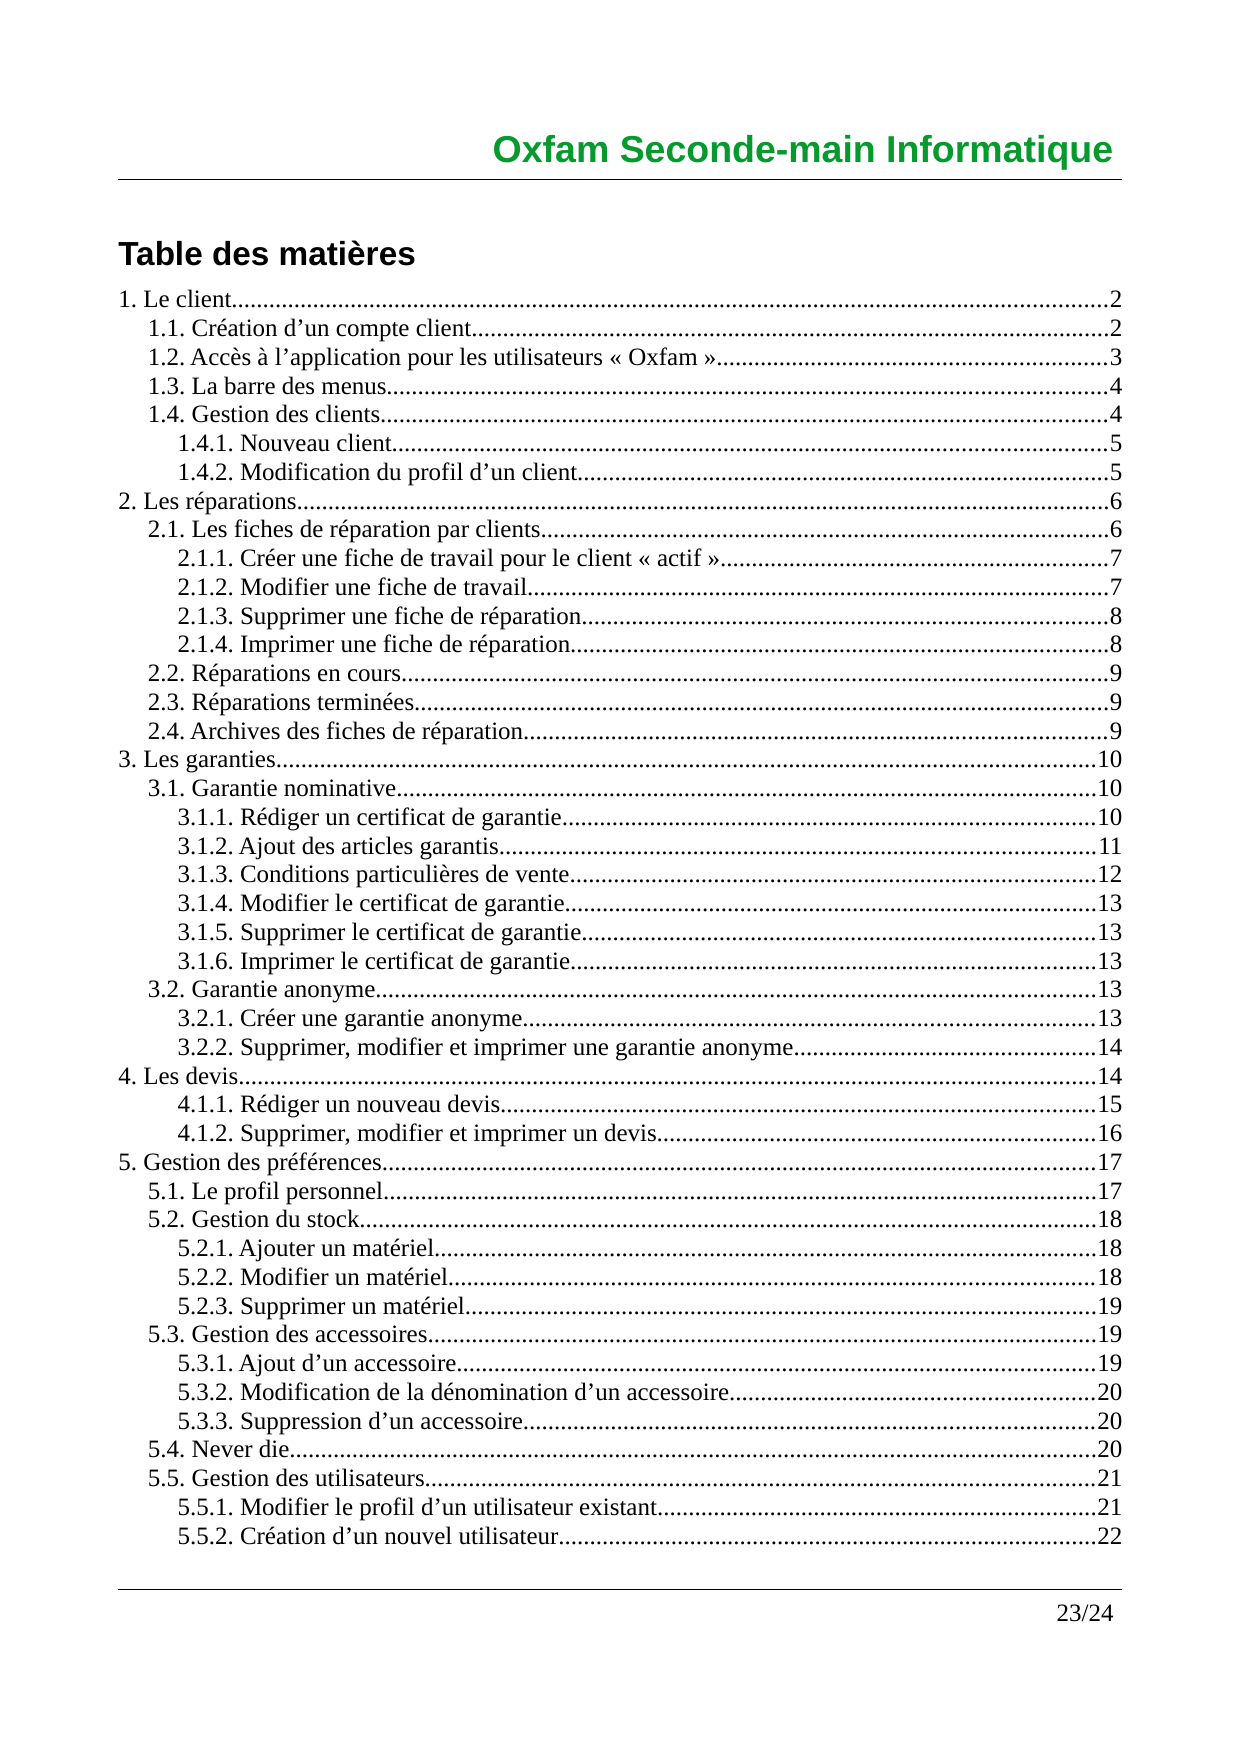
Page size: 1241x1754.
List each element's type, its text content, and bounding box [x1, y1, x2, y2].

text 4.1.1. Rédiger un nouveau devis 15 [177, 1089, 1122, 1118]
text 5.4. Never die 20 [148, 1434, 1122, 1463]
text 2.2. Réparations en cours 9 [148, 658, 1122, 687]
text 5. Gestion des préférences 17 [118, 1147, 1122, 1176]
text 5.3.3. Suppression d’un accessoire 20 [177, 1406, 1122, 1434]
text 4.1.2. Supprimer, modifier et imprimer un devis 16 [177, 1118, 1122, 1147]
text 2.4. Archives des fiches de réparation 9 [148, 716, 1122, 744]
text 2.1.1. Créer une fiche de travail pour le client « actif » 7 [177, 543, 1122, 572]
text 5.3.1. Ajout d’un accessoire 19 [177, 1348, 1122, 1377]
text 2.1.3. Supprimer une fiche de réparation 8 [177, 601, 1122, 629]
text 1.2. Accès à l’application pour les utilisateurs « Oxfam » 3 [148, 342, 1122, 371]
text 5.2.3. Supprimer un matériel 19 [177, 1291, 1122, 1319]
text 4. Les devis 14 [118, 1061, 1122, 1089]
text 5.3.2. Modification de la dénomination d’un accessoire 20 [177, 1377, 1122, 1406]
text 1.4. Gestion des clients 4 [148, 399, 1122, 428]
text 5.2. Gestion du stock 18 [148, 1204, 1122, 1233]
text 3.1.6. Imprimer le certificat de garantie 13 [177, 946, 1122, 974]
text 3. Les garanties 10 [118, 744, 1122, 773]
text 5.2.2. Modifier un matériel 18 [177, 1262, 1122, 1291]
subtitle Table des matières [118, 233, 1122, 272]
text 5.5.1. Modifier le profil d’un utilisateur existant 21 [177, 1492, 1122, 1521]
text 3.2.1. Créer une garantie anonyme 13 [177, 1003, 1122, 1032]
text 3.1.3. Conditions particulières de vente 12 [177, 859, 1122, 888]
text 3.1.5. Supprimer le certificat de garantie 13 [177, 917, 1122, 946]
text 3.2.2. Supprimer, modifier et imprimer une garantie anonyme 14 [177, 1032, 1122, 1061]
text 2.3. Réparations terminées 9 [148, 687, 1122, 716]
text 1.3. La barre des menus 4 [148, 371, 1122, 399]
text 1.4.1. Nouveau client 5 [177, 428, 1122, 457]
text 3.1.4. Modifier le certificat de garantie 13 [177, 888, 1122, 917]
text 1.4.2. Modification du profil d’un client 5 [177, 457, 1122, 486]
text 2.1. Les fiches de réparation par clients 6 [148, 514, 1122, 543]
text 3.2. Garantie anonyme 13 [148, 974, 1122, 1003]
text 3.1.2. Ajout des articles garantis 11 [177, 831, 1122, 859]
text 5.1. Le profil personnel 17 [148, 1176, 1122, 1204]
text 3.1.1. Rédiger un certificat de garantie 10 [177, 802, 1122, 831]
text 5.5.2. Création d’un nouvel utilisateur 22 [177, 1521, 1122, 1549]
text 3.1. Garantie nominative 10 [148, 773, 1122, 802]
text 5.2.1. Ajouter un matériel 18 [177, 1233, 1122, 1262]
text 1.1. Création d’un compte client 2 [148, 313, 1122, 342]
text 5.3. Gestion des accessoires 19 [148, 1319, 1122, 1348]
text 2.1.4. Imprimer une fiche de réparation 8 [177, 629, 1122, 658]
text 5.5. Gestion des utilisateurs 21 [148, 1463, 1122, 1492]
text 1. Le client 2 [118, 284, 1122, 313]
text 2.1.2. Modifier une fiche de travail 7 [177, 572, 1122, 601]
text 2. Les réparations 6 [118, 486, 1122, 514]
